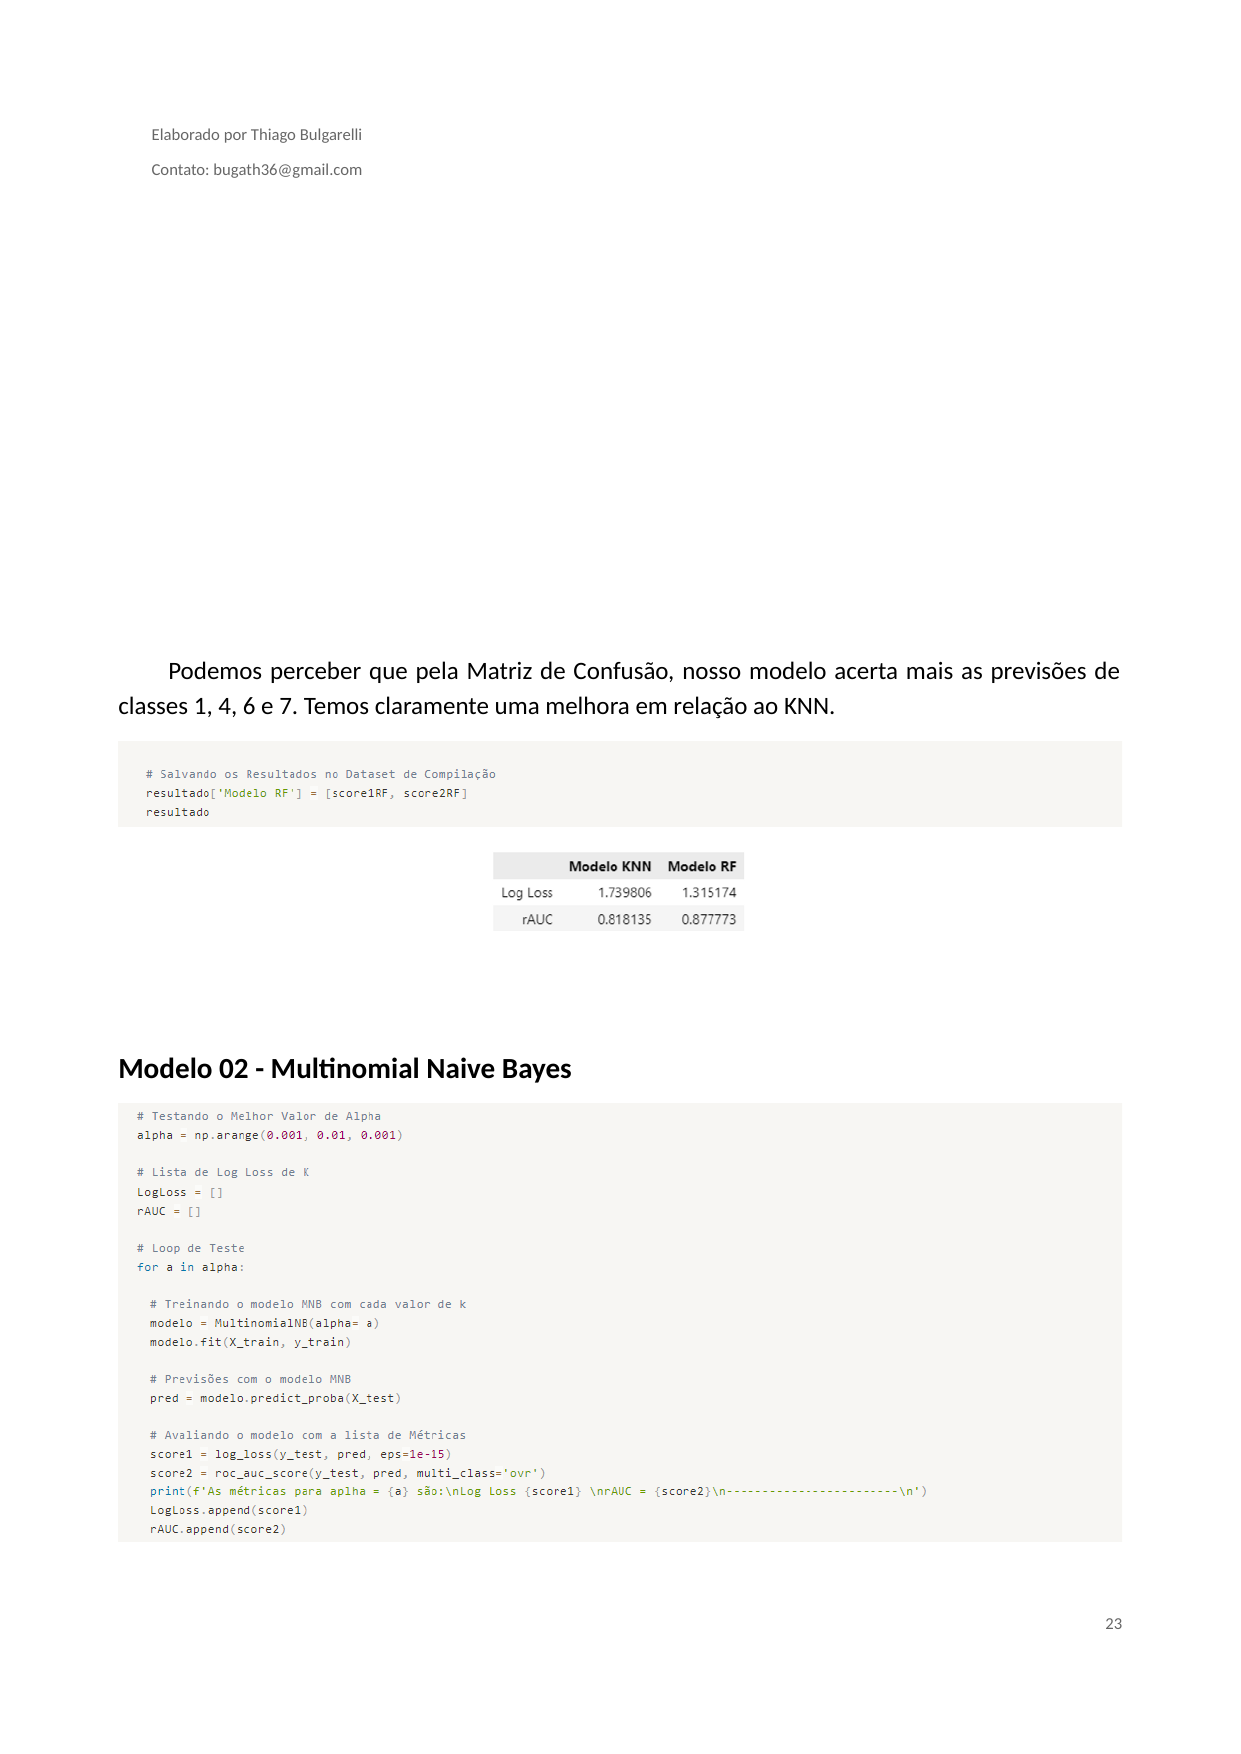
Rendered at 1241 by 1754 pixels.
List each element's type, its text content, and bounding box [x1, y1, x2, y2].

picture [118, 741, 1123, 827]
text Podemos perceber que pela Matriz de Confusão, nosso modelo acerta mais as previsões de classes 1, 4, 6 e 7. Temos claramente uma melhora em relação ao KNN. [118, 655, 1122, 721]
picture [118, 1103, 1123, 1542]
subtitle Modelo 02 - Multinomial Naive Bayes [118, 1050, 1122, 1086]
